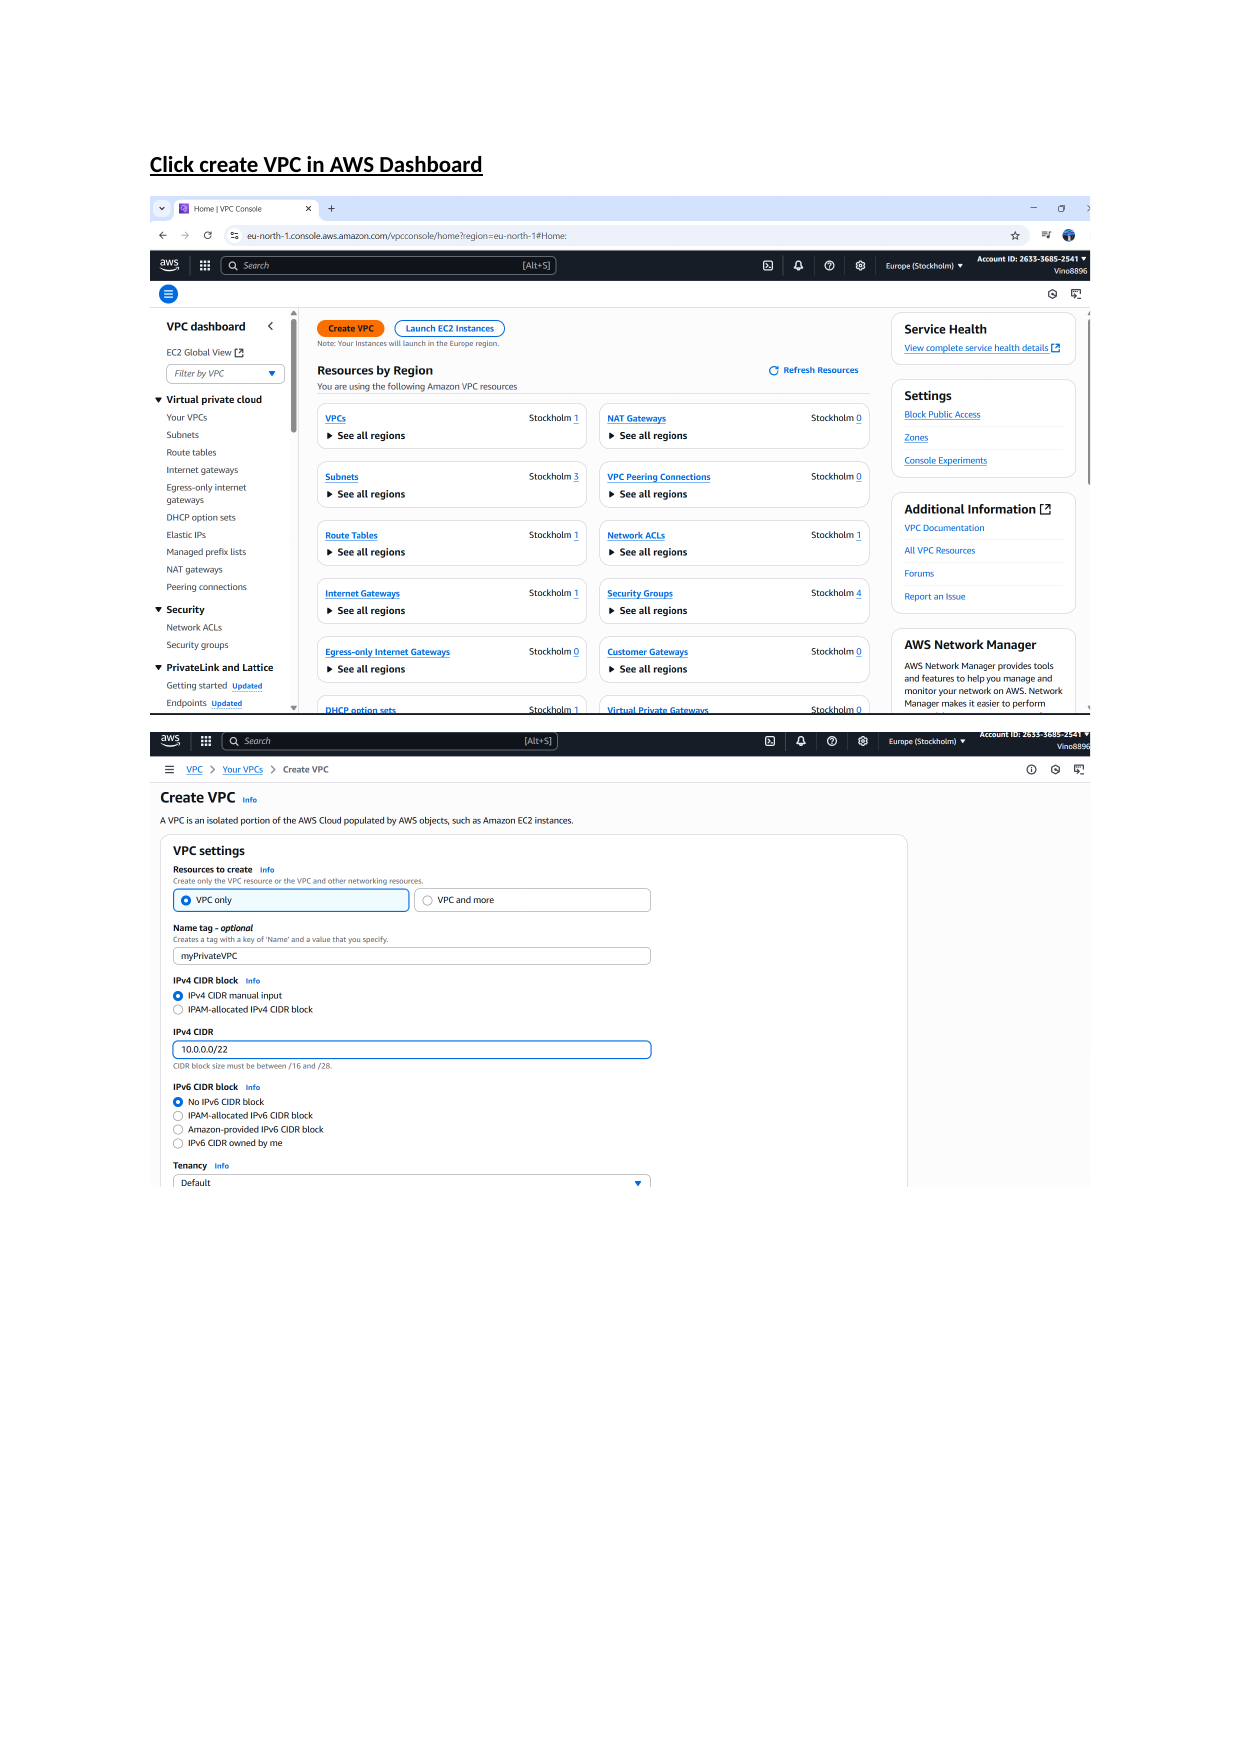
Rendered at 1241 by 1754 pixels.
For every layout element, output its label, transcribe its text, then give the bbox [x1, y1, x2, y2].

text Click create VPC in AWS Dashboard [150, 150, 1090, 178]
